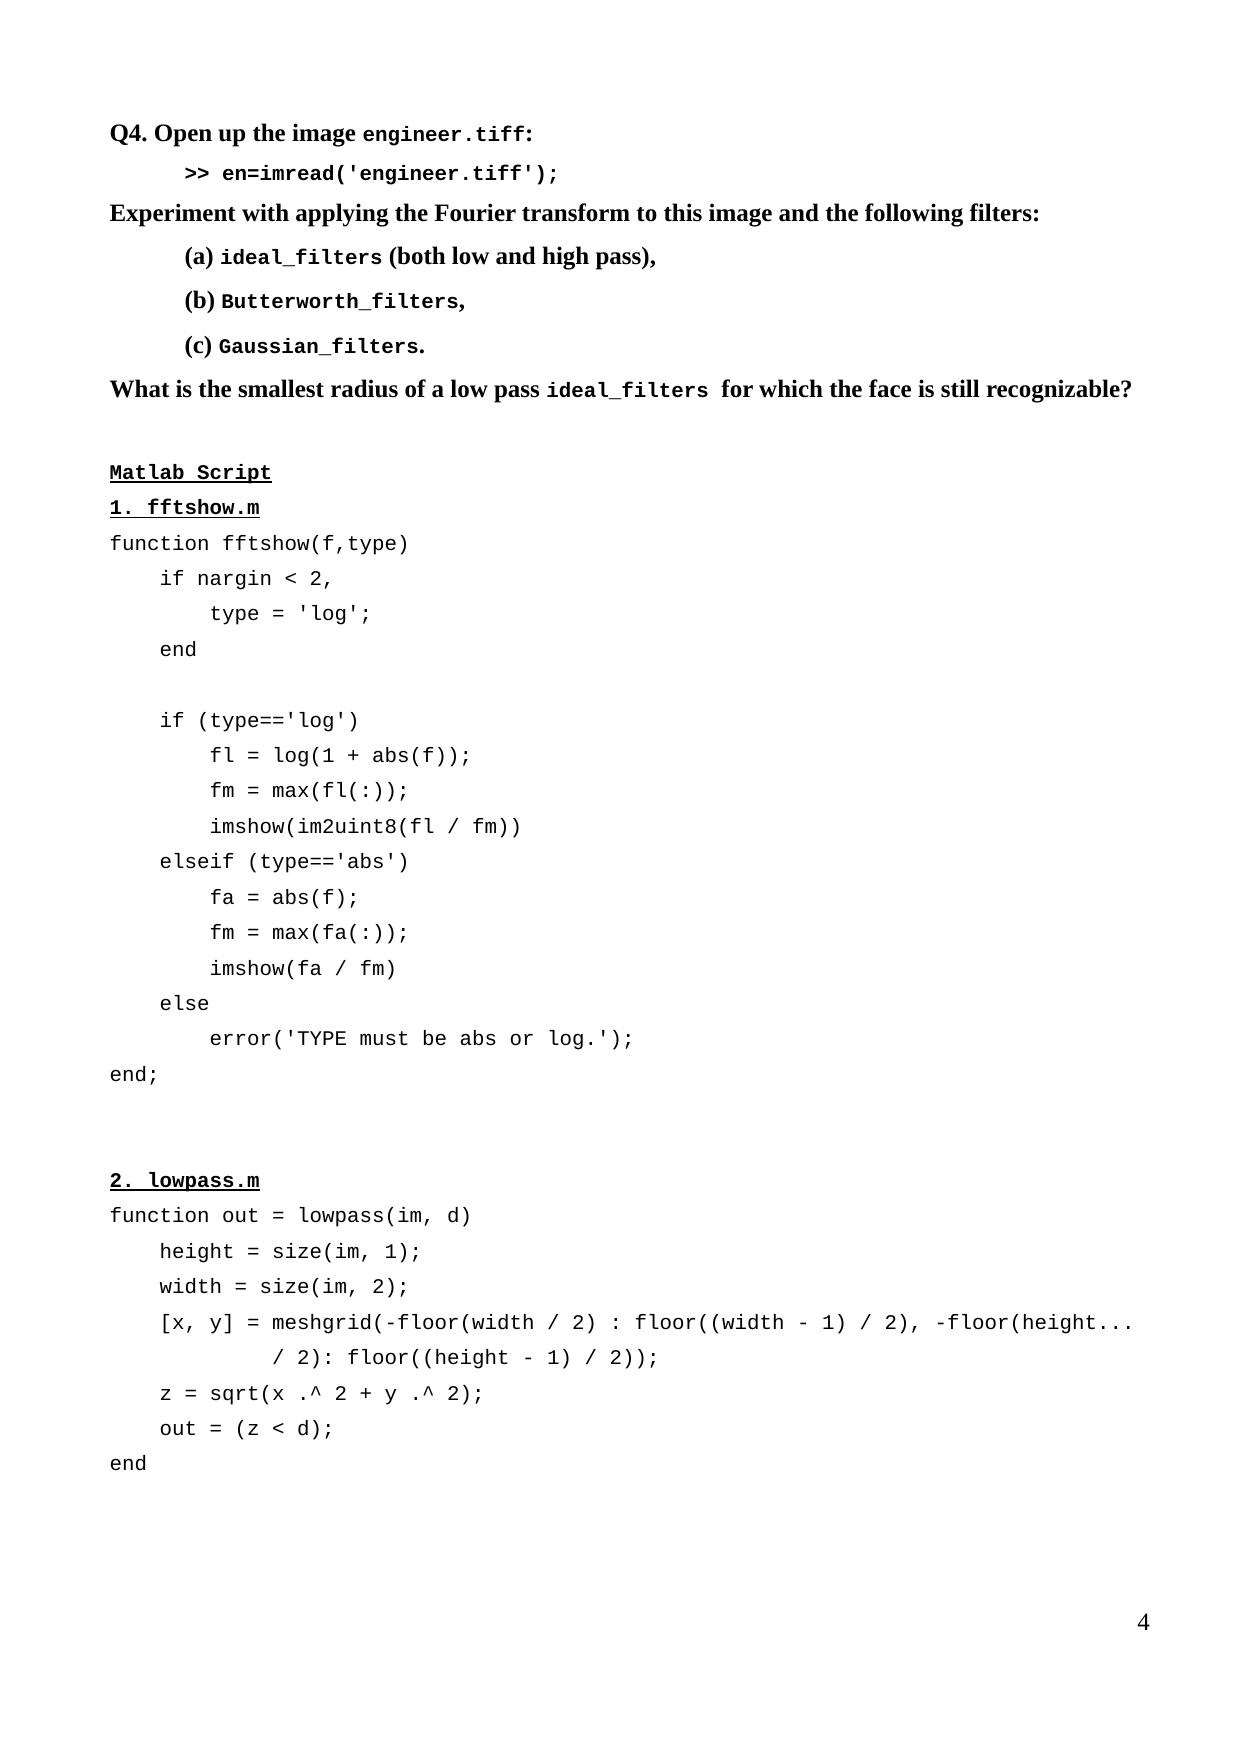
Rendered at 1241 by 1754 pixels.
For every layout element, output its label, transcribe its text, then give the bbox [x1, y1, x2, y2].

text error('TYPE must be abs or log.'); [109, 1028, 1149, 1052]
text end [109, 639, 1149, 662]
text z = sqrt(x .^ 2 + y .^ 2); [109, 1382, 1149, 1406]
text fm = max(fa(:)); [109, 922, 1149, 946]
text / 2): floor((height - 1) / 2)); [109, 1347, 1149, 1371]
text imshow(im2uint8(fl / fm)) [109, 816, 1149, 839]
text width = size(im, 2); [109, 1276, 1149, 1300]
text (b) Butterworth_filters, [109, 285, 1149, 315]
text type = 'log'; [109, 603, 1149, 627]
text fm = max(fl(:)); [109, 780, 1149, 804]
text 2. lowpass.m [109, 1170, 1149, 1194]
text else [109, 993, 1149, 1017]
text imshow(fa / fm) [109, 957, 1149, 981]
text out = (z < d); [109, 1418, 1149, 1442]
text Experiment with applying the Fourier transform to this image and the following filters: [109, 198, 1149, 227]
text (a) ideal_filters (both low and high pass), [109, 241, 1149, 271]
text function fftshow(f,type) [109, 532, 1149, 556]
text Matlab Script [109, 462, 1149, 485]
text if (type=='log') [109, 709, 1149, 733]
text fa = abs(f); [109, 887, 1149, 910]
text >> en=imread('engineer.tiff'); [109, 162, 1149, 186]
text if nargin < 2, [109, 568, 1149, 592]
text function out = lowpass(im, d) [109, 1205, 1149, 1229]
text (c) Gaussian_filters. [109, 330, 1149, 359]
text 1. fftshow.m [109, 497, 1149, 521]
text end [109, 1453, 1149, 1477]
text fl = log(1 + abs(f)); [109, 745, 1149, 769]
text end; [109, 1064, 1149, 1087]
text height = size(im, 1); [109, 1241, 1149, 1264]
text Q4. Open up the image engineer.tiff: [109, 118, 1149, 148]
text elseif (type=='abs') [109, 851, 1149, 875]
text [x, y] = meshgrid(-floor(width / 2) : floor((width - 1) / 2), -floor(height... [109, 1312, 1149, 1335]
text What is the smallest radius of a low pass ideal_filters for which the face is still recognizable? [109, 374, 1149, 404]
